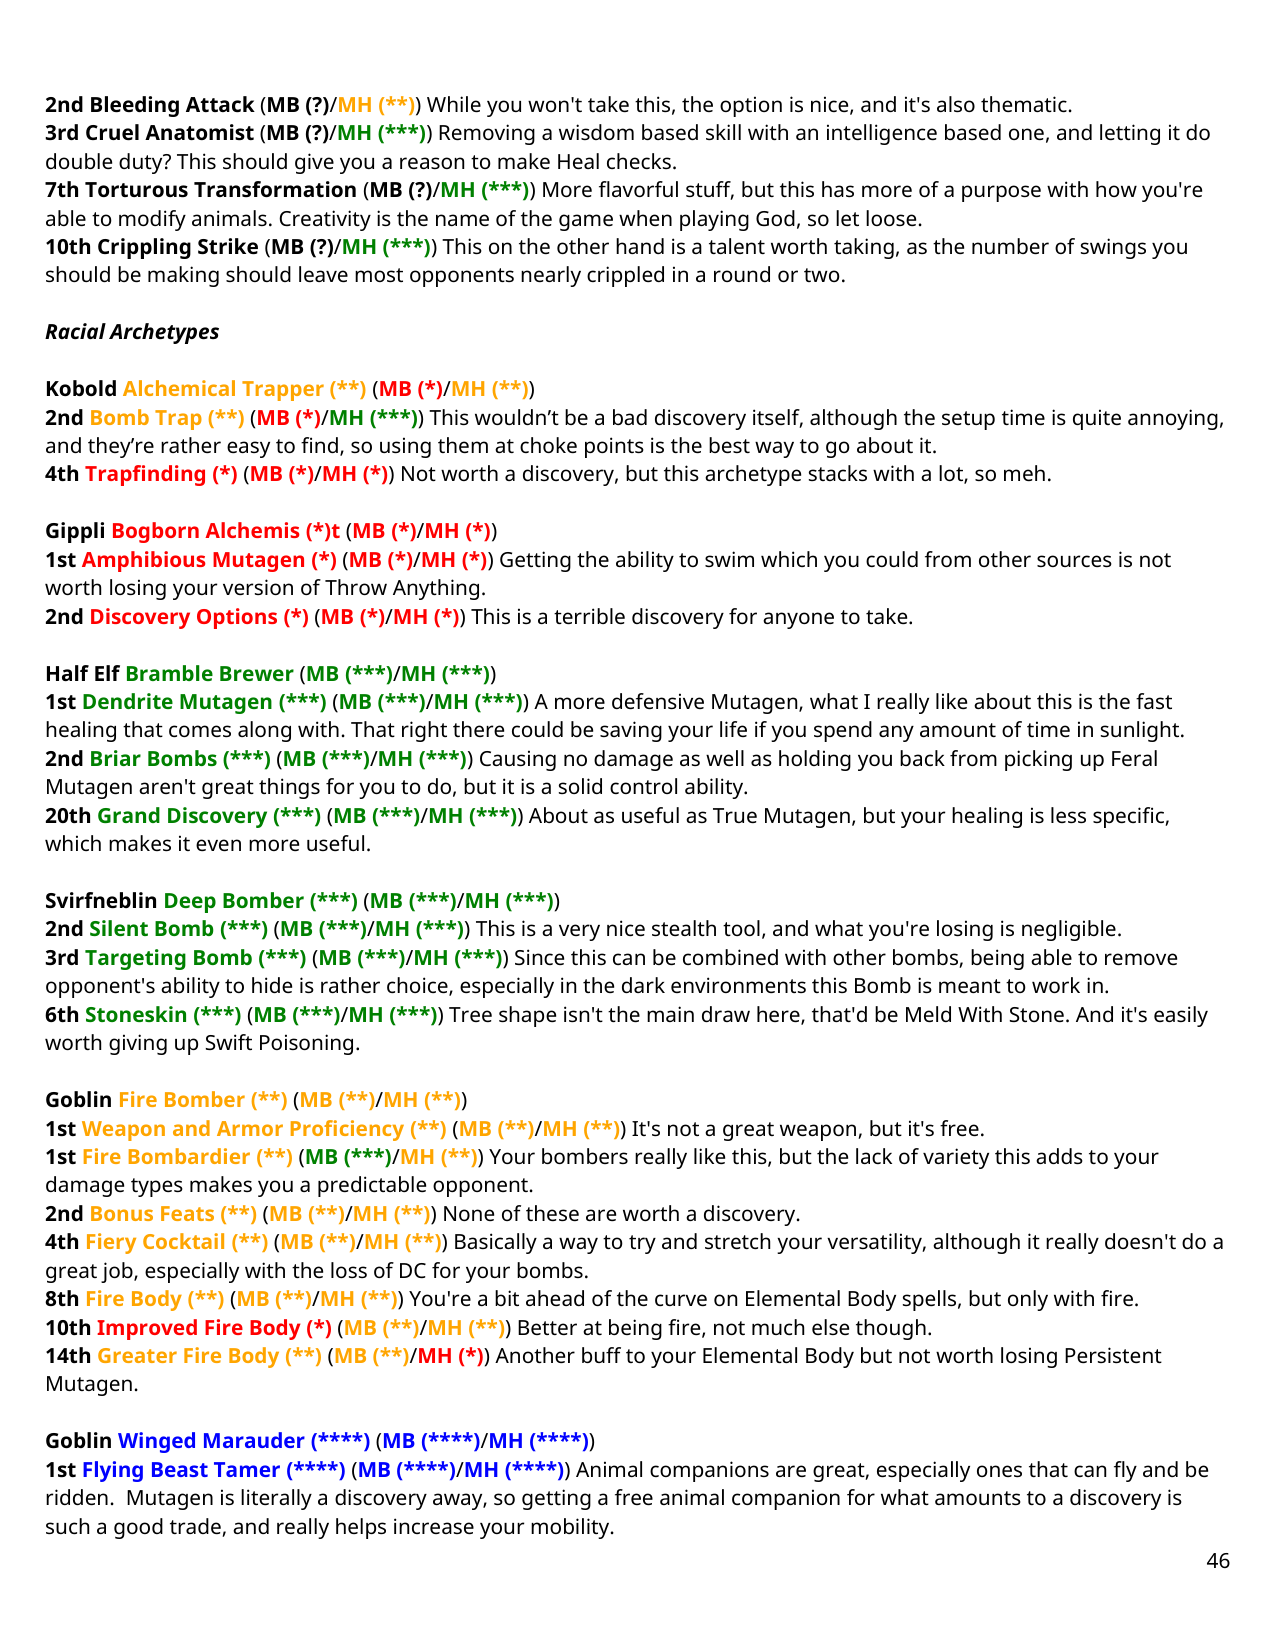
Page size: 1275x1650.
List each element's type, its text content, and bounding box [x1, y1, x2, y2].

text 8th Fire Body (**) (MB (**)/MH (**)) You're a bit ahead of the curve on Elemental Body spells, but only with fire. [45, 1284, 1230, 1313]
text 10th Crippling Strike (MB (?)/MH (***)) This on the other hand is a talent worth taking, as the number of swings you should be making should leave most opponents nearly crippled in a round or two. [45, 232, 1230, 289]
text Goblin Winged Marauder (****) (MB (****)/MH (****)) [45, 1426, 1230, 1455]
text 2nd Bomb Trap (**) (MB (*)/MH (***)) This wouldn’t be a bad discovery itself, although the setup time is quite annoying, and they’re rather easy to find, so using them at choke points is the best way to go about it. [45, 403, 1230, 459]
text 7th Torturous Transformation (MB (?)/MH (***)) More flavorful stuff, but this has more of a purpose with how you're able to modify animals. Creativity is the name of the game when playing God, so let loose. [45, 175, 1230, 232]
text 4th Fiery Cocktail (**) (MB (**)/MH (**)) Basically a way to try and stretch your versatility, although it really doesn't do a great job, especially with the loss of DC for your bombs. [45, 1227, 1230, 1284]
text 1st Weapon and Armor Proficiency (**) (MB (**)/MH (**)) It's not a great weapon, but it's free. [45, 1114, 1230, 1142]
text 3rd Cruel Anatomist (MB (?)/MH (***)) Removing a wisdom based skill with an intelligence based one, and letting it do double duty? This should give you a reason to make Heal checks. [45, 118, 1230, 175]
text 1st Flying Beast Tamer (****) (MB (****)/MH (****)) Animal companions are great, especially ones that can fly and be ridden. Mutagen is literally a discovery away, so getting a free animal companion for what amounts to a discovery is such a good trade, and really helps increase your mobility. [45, 1455, 1230, 1540]
text 3rd Targeting Bomb (***) (MB (***)/MH (***)) Since this can be combined with other bombs, being able to remove opponent's ability to hide is rather choice, especially in the dark environments this Bomb is meant to work in. [45, 943, 1230, 1000]
text Goblin Fire Bomber (**) (MB (**)/MH (**)) [45, 1085, 1230, 1114]
text 1st Fire Bombardier (**) (MB (***)/MH (**)) Your bombers really like this, but the lack of variety this adds to your damage types makes you a predictable opponent. [45, 1142, 1230, 1199]
text Half Elf Bramble Brewer (MB (***)/MH (***)) [45, 659, 1230, 687]
text Kobold Alchemical Trapper (**) (MB (*)/MH (**)) [45, 374, 1230, 403]
text Gippli Bogborn Alchemis (*)t (MB (*)/MH (*)) [45, 516, 1230, 545]
text 2nd Silent Bomb (***) (MB (***)/MH (***)) This is a very nice stealth tool, and what you're losing is negligible. [45, 914, 1230, 943]
text 4th Trapfinding (*) (MB (*)/MH (*)) Not worth a discovery, but this archetype stacks with a lot, so meh. [45, 459, 1230, 488]
text 1st Amphibious Mutagen (*) (MB (*)/MH (*)) Getting the ability to swim which you could from other sources is not worth losing your version of Throw Anything. [45, 545, 1230, 602]
text 6th Stoneskin (***) (MB (***)/MH (***)) Tree shape isn't the main draw here, that'd be Meld With Stone. And it's easily worth giving up Swift Poisoning. [45, 1000, 1230, 1057]
text 2nd Briar Bombs (***) (MB (***)/MH (***)) Causing no damage as well as holding you back from picking up Feral Mutagen aren't great things for you to do, but it is a solid control ability. [45, 744, 1230, 801]
text 2nd Bleeding Attack (MB (?)/MH (**)) While you won't take this, the option is nice, and it's also thematic. [45, 90, 1230, 118]
text 2nd Bonus Feats (**) (MB (**)/MH (**)) None of these are worth a discovery. [45, 1199, 1230, 1227]
text 20th Grand Discovery (***) (MB (***)/MH (***)) About as useful as True Mutagen, but your healing is less specific, which makes it even more useful. [45, 801, 1230, 858]
text Racial Archetypes [45, 317, 1230, 346]
text 14th Greater Fire Body (**) (MB (**)/MH (*)) Another buff to your Elemental Body but not worth losing Persistent Mutagen. [45, 1341, 1230, 1398]
text 2nd Discovery Options (*) (MB (*)/MH (*)) This is a terrible discovery for anyone to take. [45, 602, 1230, 630]
text Svirfneblin Deep Bomber (***) (MB (***)/MH (***)) [45, 886, 1230, 914]
text 1st Dendrite Mutagen (***) (MB (***)/MH (***)) A more defensive Mutagen, what I really like about this is the fast healing that comes along with. That right there could be saving your life if you spend any amount of time in sunlight. [45, 687, 1230, 744]
text 10th Improved Fire Body (*) (MB (**)/MH (**)) Better at being fire, not much else though. [45, 1313, 1230, 1341]
